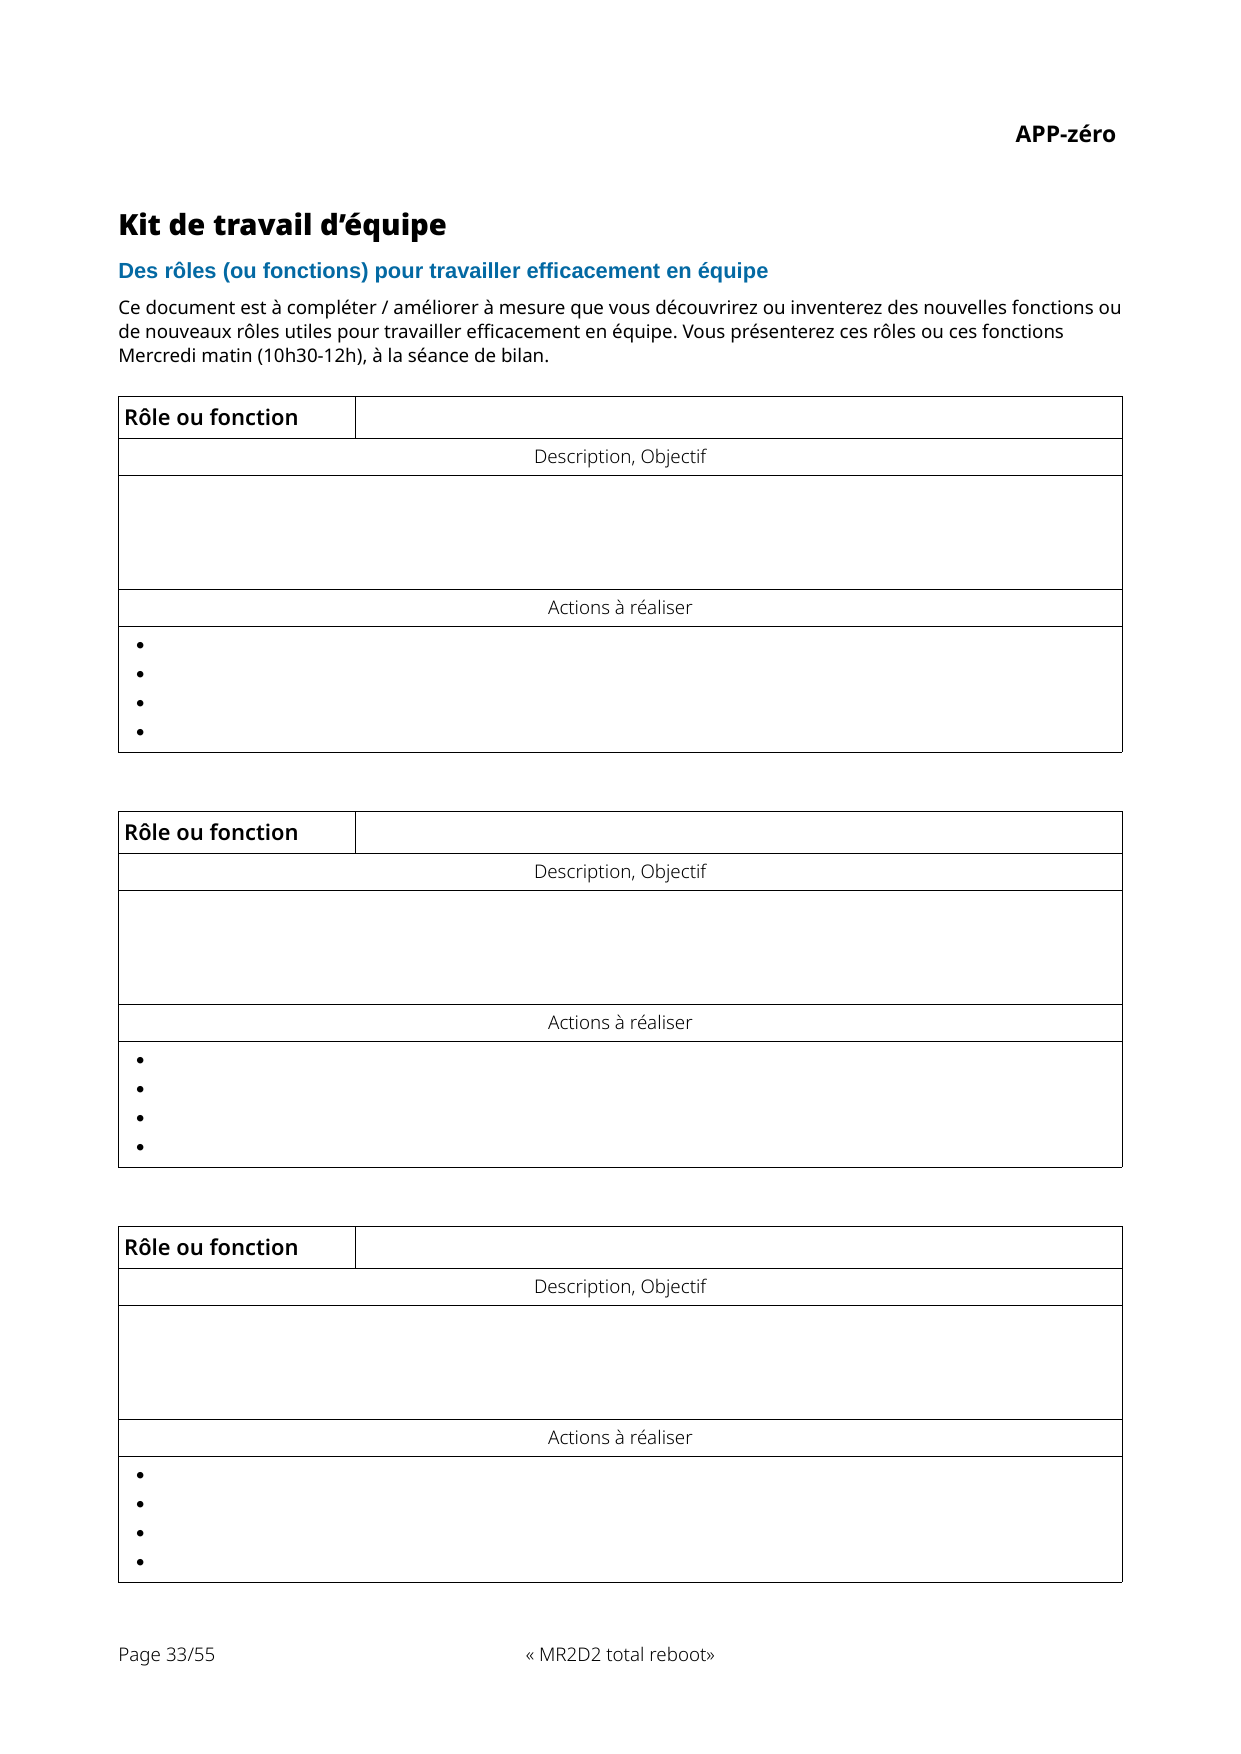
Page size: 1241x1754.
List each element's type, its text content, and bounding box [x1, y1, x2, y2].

table_cell [119, 627, 1122, 752]
table_cell Description, Objectif [119, 1269, 1122, 1305]
table_cell Actions à réaliser [119, 1005, 1122, 1041]
subtitle Des rôles (ou fonctions) pour travailler efficacement en équipe [118, 258, 1122, 283]
table_header [356, 1227, 1122, 1268]
table_cell [119, 1457, 1122, 1582]
text Ce document est à compléter / améliorer à mesure que vous découvrirez ou inventerez des nouvelles fonctions ou de nouveaux rôles utiles pour travailler efficacement en équipe. Vous présenterez ces rôles ou ces fonctions Mercredi matin (10h30-12h), à la séance de bilan. [118, 296, 1122, 367]
table_header [356, 397, 1122, 438]
table_cell Actions à réaliser [119, 590, 1122, 626]
table_cell [119, 891, 1122, 1003]
table_header Rôle ou fonction [119, 397, 355, 438]
table_cell Actions à réaliser [119, 1420, 1122, 1456]
table_header [356, 812, 1122, 853]
table_cell Description, Objectif [119, 439, 1122, 475]
subtitle Kit de travail d’équipe [118, 204, 1122, 243]
table_cell [119, 1306, 1122, 1418]
table_cell [119, 1042, 1122, 1167]
table_header Rôle ou fonction [119, 1227, 355, 1268]
table_cell [119, 476, 1122, 588]
table_cell Description, Objectif [119, 854, 1122, 890]
table_header Rôle ou fonction [119, 812, 355, 853]
